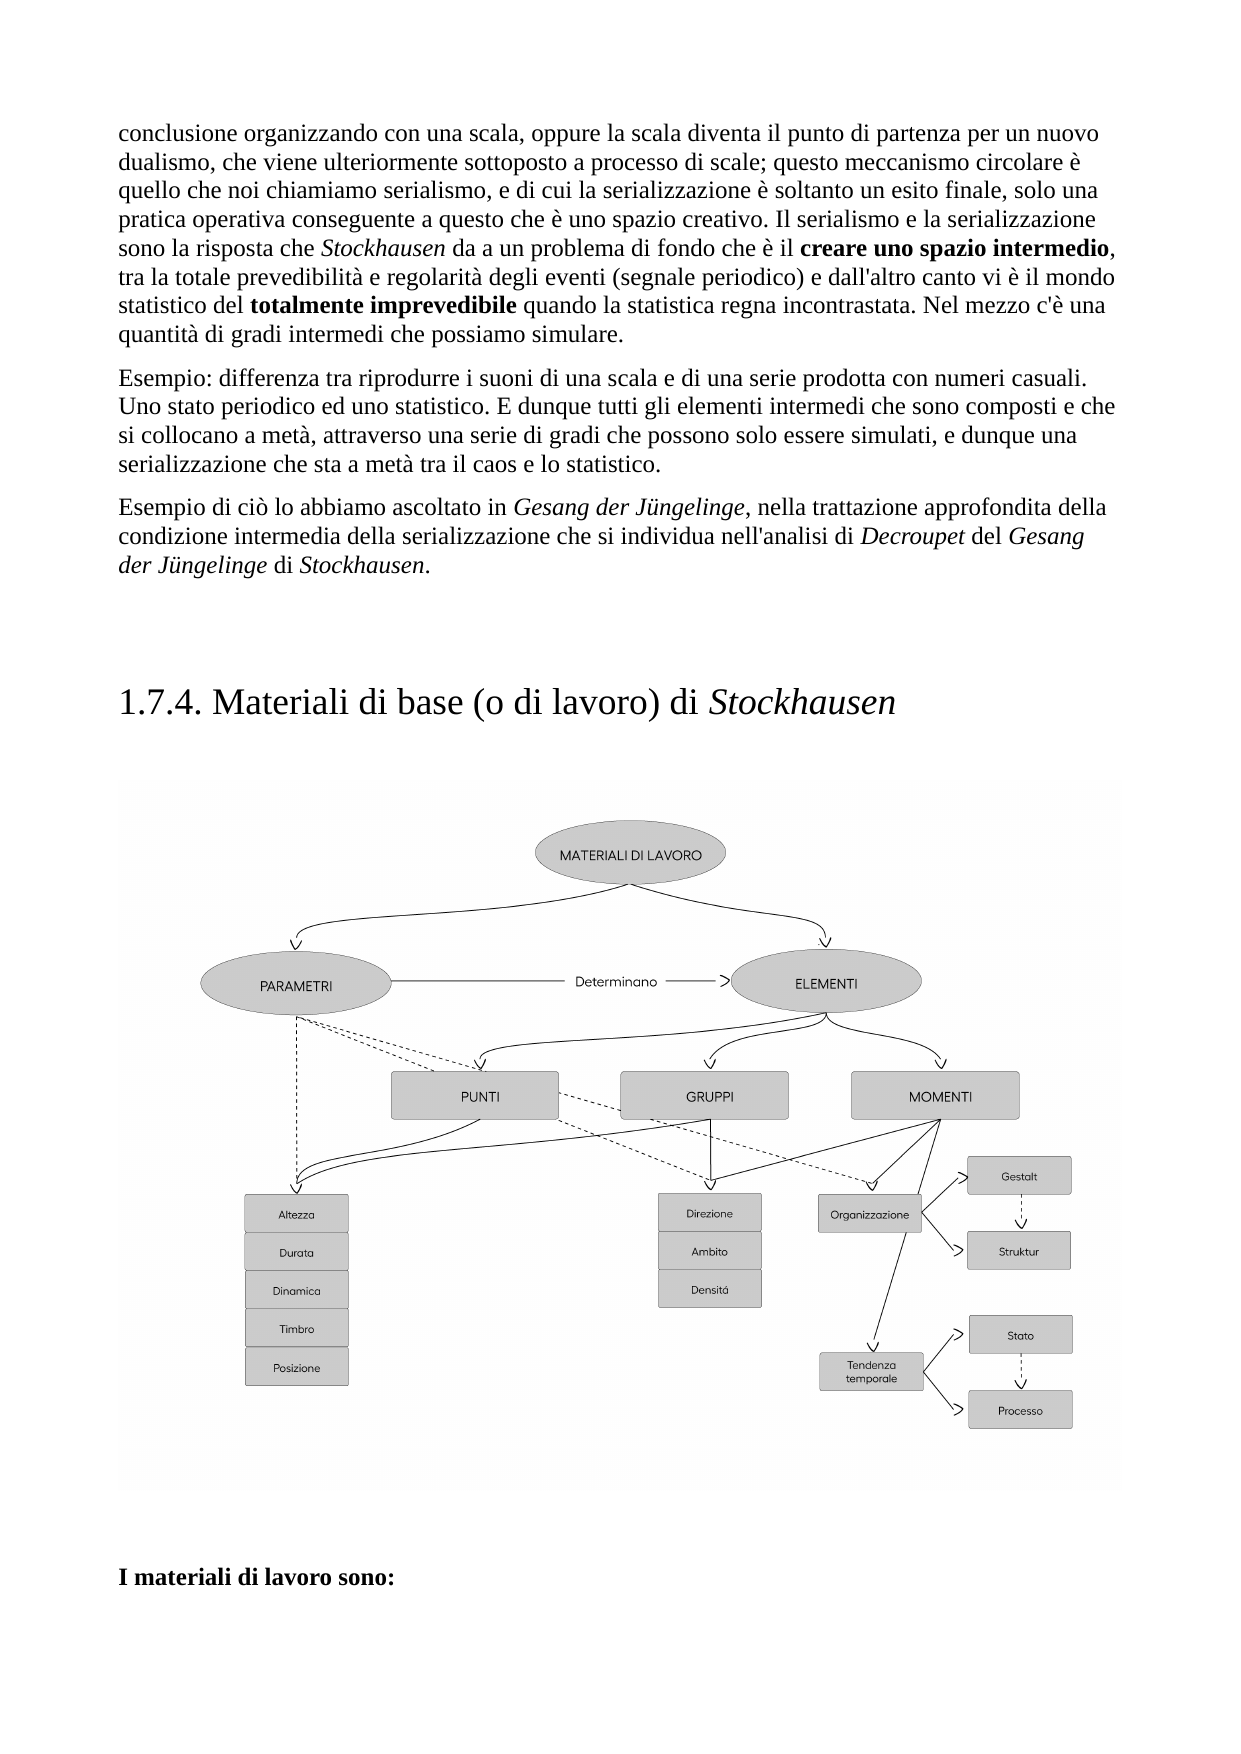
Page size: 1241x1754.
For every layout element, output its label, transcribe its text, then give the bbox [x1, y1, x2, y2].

text Esempio di ciò lo abbiamo ascoltato in Gesang der Jüngelinge, nella trattazione approfondita della condizione intermedia della serializzazione che si individua nell'analisi di Decroupet del Gesang der Jüngelinge di Stockhausen. [118, 492, 1122, 578]
text I materiali di lavoro sono: [118, 1562, 1122, 1591]
picture [118, 780, 1123, 1491]
text Esempio: differenza tra riprodurre i suoni di una scala e di una serie prodotta con numeri casuali. Uno stato periodico ed uno statistico. E dunque tutti gli elementi intermedi che sono composti e che si collocano a metà, attraverso una serie di gradi che possono solo essere simulati, e dunque una serializzazione che sta a metà tra il caos e lo statistico. [118, 363, 1122, 478]
text conclusione organizzando con una scala, oppure la scala diventa il punto di partenza per un nuovo dualismo, che viene ulteriormente sottoposto a processo di scale; questo meccanismo circolare è quello che noi chiamiamo serialismo, e di cui la serializzazione è soltanto un esito finale, solo una pratica operativa conseguente a questo che è uno spazio creativo. Il serialismo e la serializzazione sono la risposta che Stockhausen da a un problema di fondo che è il creare uno spazio intermedio, tra la totale prevedibilità e regolarità degli eventi (segnale periodico) e dall'altro canto vi è il mondo statistico del totalmente imprevedibile quando la statistica regna incontrastata. Nel mezzo c'è una quantità di gradi intermedi che possiamo simulare. [118, 118, 1122, 348]
text 1.7.4. Materiali di base (o di lavoro) di Stockhausen [118, 680, 1122, 723]
